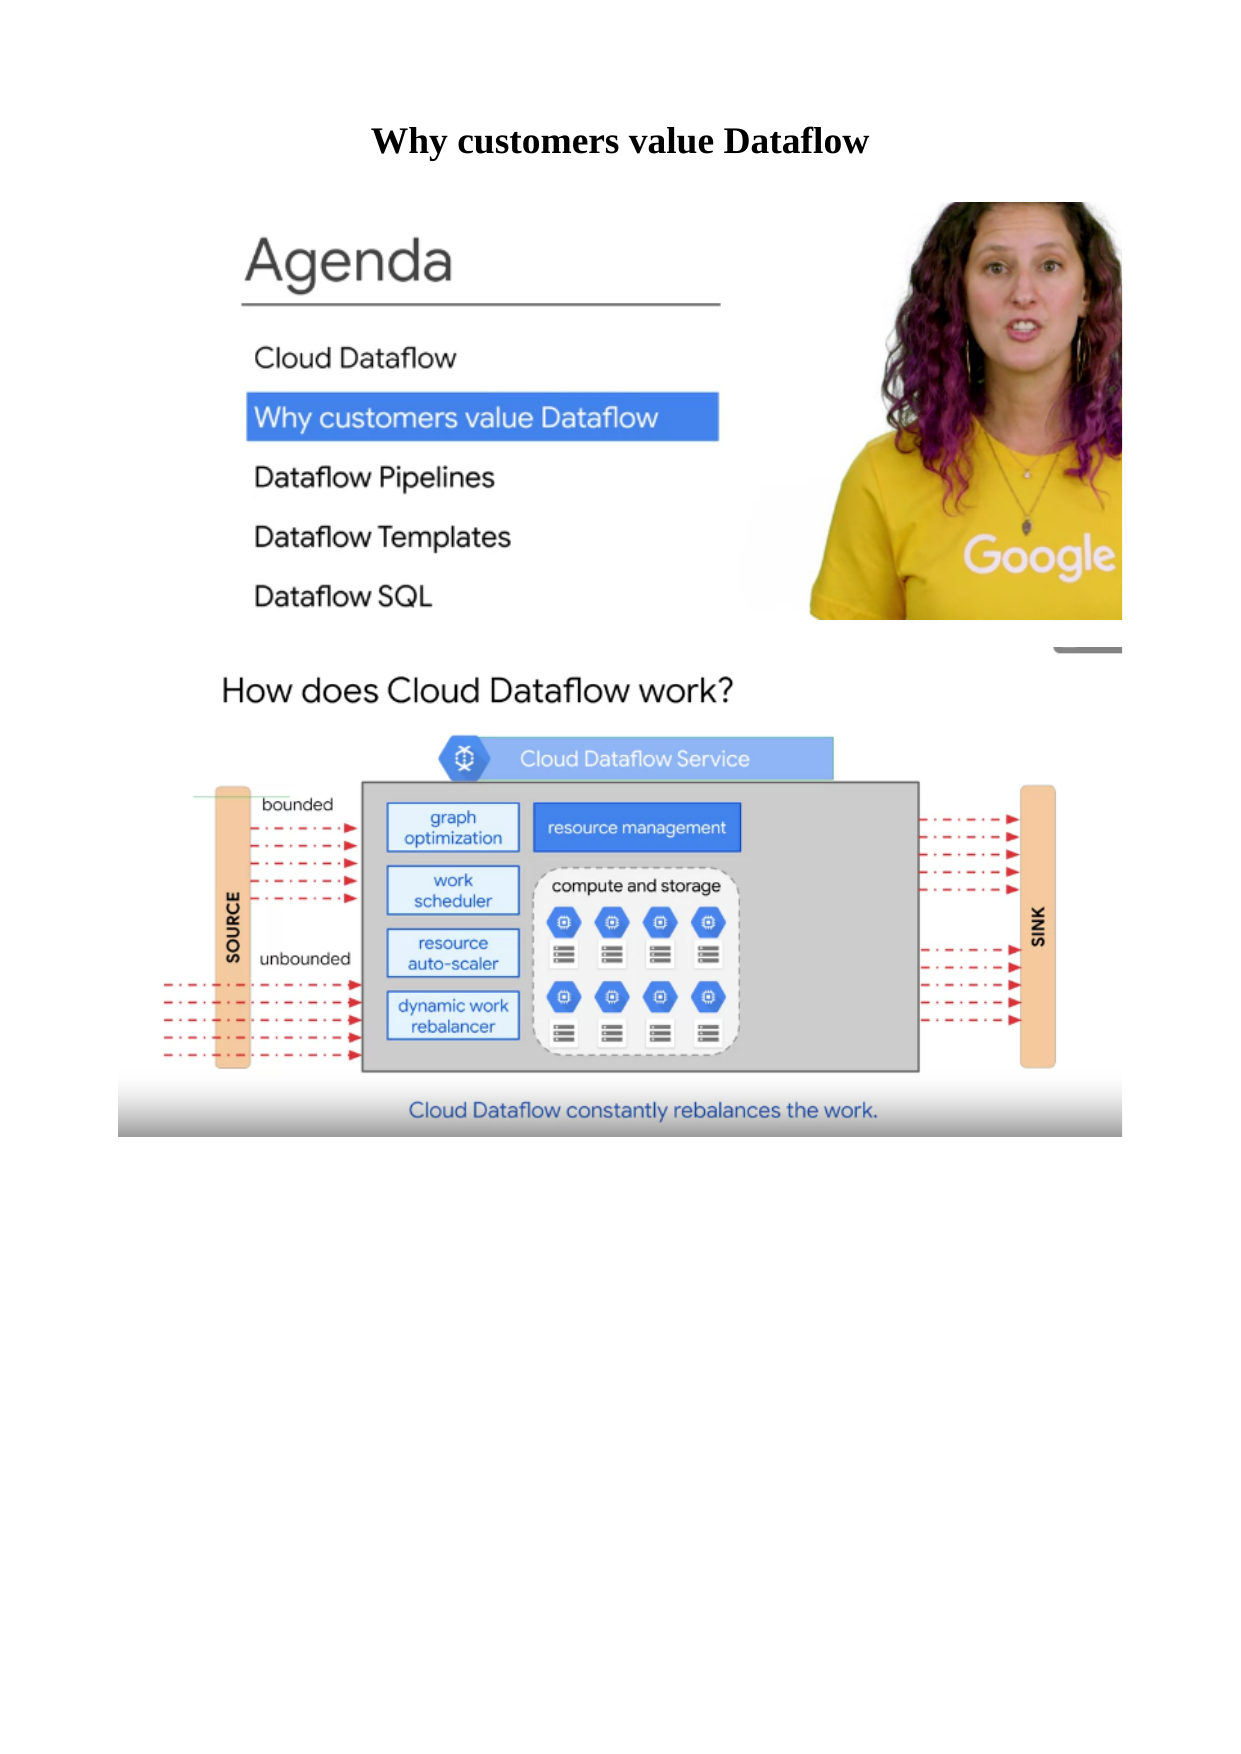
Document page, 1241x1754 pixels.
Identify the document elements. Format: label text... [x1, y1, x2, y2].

picture [118, 202, 1123, 620]
picture [118, 647, 1123, 1137]
subtitle Why customers value Dataflow [118, 118, 1122, 161]
